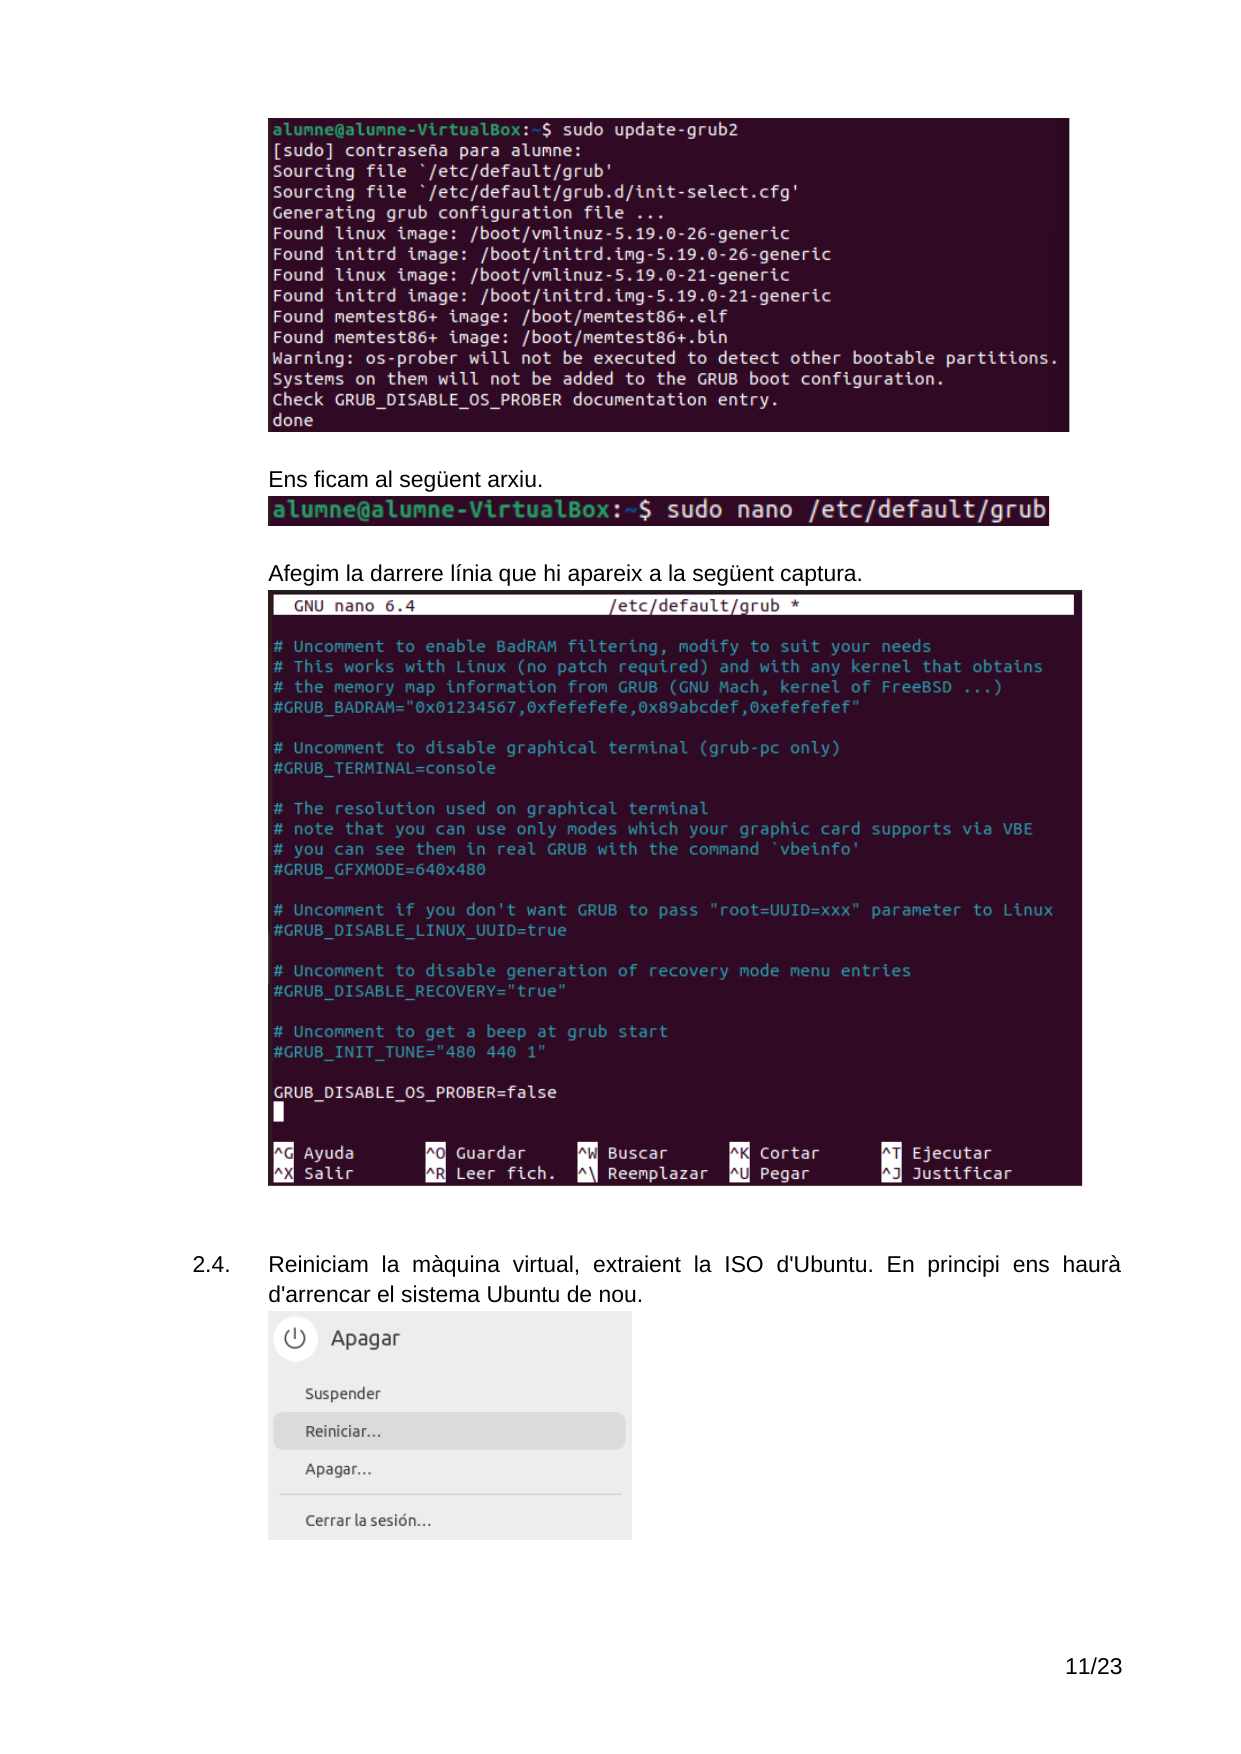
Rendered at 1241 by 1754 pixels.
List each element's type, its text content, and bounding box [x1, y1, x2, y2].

text Ens ficam al següent arxiu. [268, 466, 1122, 492]
text Afegim la darrere línia que hi apareix a la següent captura. [118, 560, 1122, 586]
picture [268, 118, 1070, 432]
picture [268, 496, 1050, 526]
list Reiniciam la màquina virtual, extraient la ISO d'Ubuntu. En principi ens haurà d'arrencar el sistema Ubuntu de nou. [231, 1251, 1122, 1307]
picture [268, 590, 1083, 1187]
picture [268, 1311, 632, 1540]
